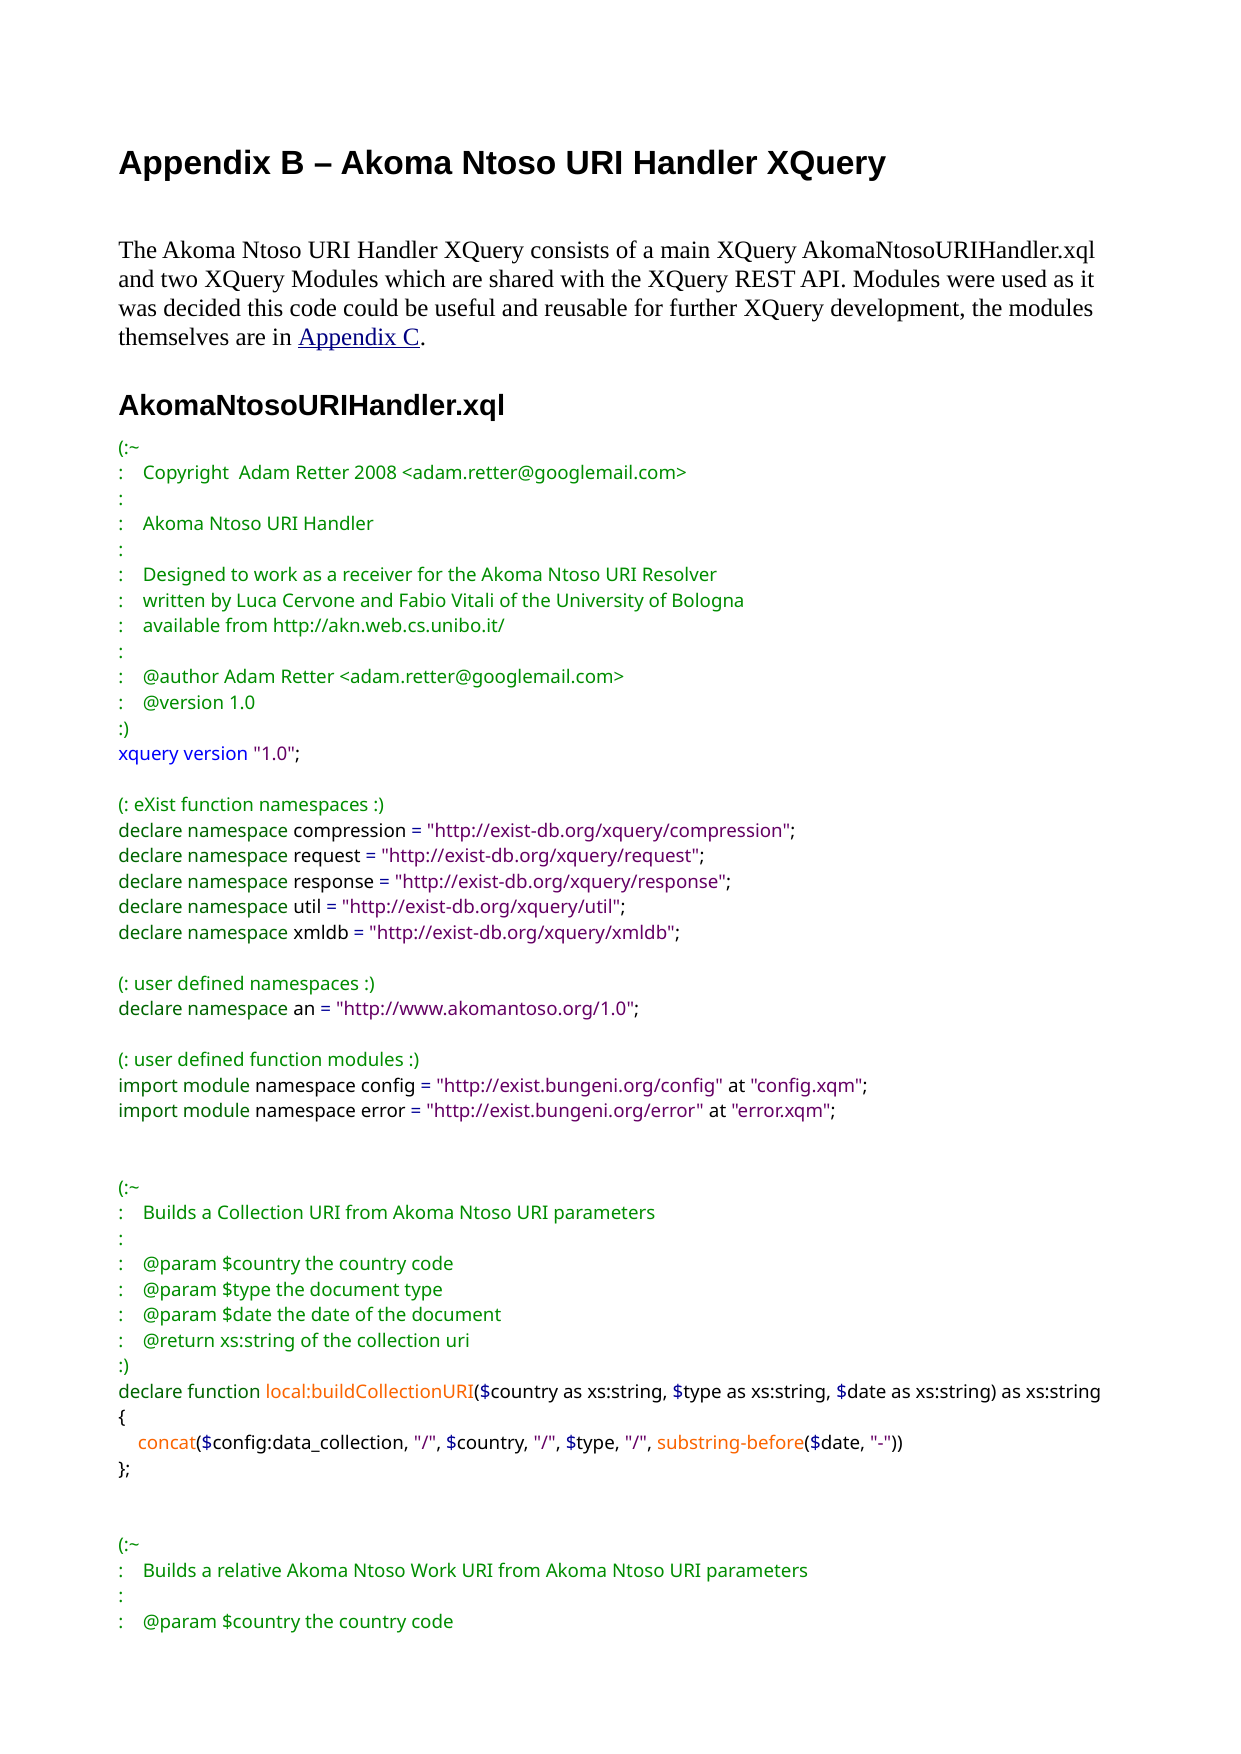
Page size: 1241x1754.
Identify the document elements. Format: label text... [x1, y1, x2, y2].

text : @param $country the country code [118, 1251, 1122, 1276]
text : @param $country the country code [118, 1608, 1122, 1633]
text : [118, 1582, 1122, 1608]
text : Akoma Ntoso URI Handler [118, 511, 1122, 536]
text : @return xs:string of the collection uri [118, 1327, 1122, 1353]
text declare namespace request = "http://exist-db.org/xquery/request"; [118, 842, 1122, 868]
text : [118, 1225, 1122, 1251]
text declare namespace response = "http://exist-db.org/xquery/response"; [118, 868, 1122, 893]
text import module namespace config = "http://exist.bungeni.org/config" at "config.xqm"; [118, 1072, 1122, 1098]
text (: user defined function modules :) [118, 1047, 1122, 1072]
text declare namespace util = "http://exist-db.org/xquery/util"; [118, 893, 1122, 919]
text :) [118, 715, 1122, 740]
text xquery version "1.0"; [118, 740, 1122, 766]
text declare function local:buildCollectionURI($country as xs:string, $type as xs:string, $date as xs:string) as xs:string [118, 1378, 1122, 1404]
text : Builds a Collection URI from Akoma Ntoso URI parameters [118, 1200, 1122, 1225]
text : Designed to work as a receiver for the Akoma Ntoso URI Resolver [118, 562, 1122, 587]
text declare namespace an = "http://www.akomantoso.org/1.0"; [118, 996, 1122, 1021]
text : @version 1.0 [118, 689, 1122, 715]
text }; [118, 1455, 1122, 1480]
text declare namespace xmldb = "http://exist-db.org/xquery/xmldb"; [118, 919, 1122, 944]
text (:~ [118, 1531, 1122, 1557]
subtitle Appendix B – Akoma Ntoso URI Handler XQuery [118, 143, 1122, 182]
text : @param $type the document type [118, 1276, 1122, 1302]
text :) [118, 1353, 1122, 1378]
text : [118, 638, 1122, 664]
text (:~ [118, 1174, 1122, 1200]
text : Copyright Adam Retter 2008 <adam.retter@googlemail.com> [118, 459, 1122, 485]
text (: eXist function namespaces :) [118, 791, 1122, 817]
text import module namespace error = "http://exist.bungeni.org/error" at "error.xqm"; [118, 1098, 1122, 1123]
text (: user defined namespaces :) [118, 970, 1122, 996]
text : [118, 485, 1122, 511]
text concat($config:data_collection, "/", $country, "/", $type, "/", substring-before($date, "-")) [118, 1429, 1122, 1455]
subtitle AkomaNtosoURIHandler.xql [118, 388, 1122, 422]
text The Akoma Ntoso URI Handler XQuery consists of a main XQuery AkomaNtosoURIHandler.xql and two XQuery Modules which are shared with the XQuery REST API. Modules were used as it was decided this code could be useful and reusable for further XQuery development, the modules themselves are in Appendix C. [118, 236, 1122, 351]
text : available from http://akn.web.cs.unibo.it/ [118, 613, 1122, 638]
text : written by Luca Cervone and Fabio Vitali of the University of Bologna [118, 587, 1122, 613]
text : [118, 536, 1122, 562]
text : @author Adam Retter <adam.retter@googlemail.com> [118, 664, 1122, 689]
text : @param $date the date of the document [118, 1302, 1122, 1327]
text { [118, 1404, 1122, 1429]
text (:~ [118, 434, 1122, 459]
text : Builds a relative Akoma Ntoso Work URI from Akoma Ntoso URI parameters [118, 1557, 1122, 1582]
text declare namespace compression = "http://exist-db.org/xquery/compression"; [118, 817, 1122, 842]
